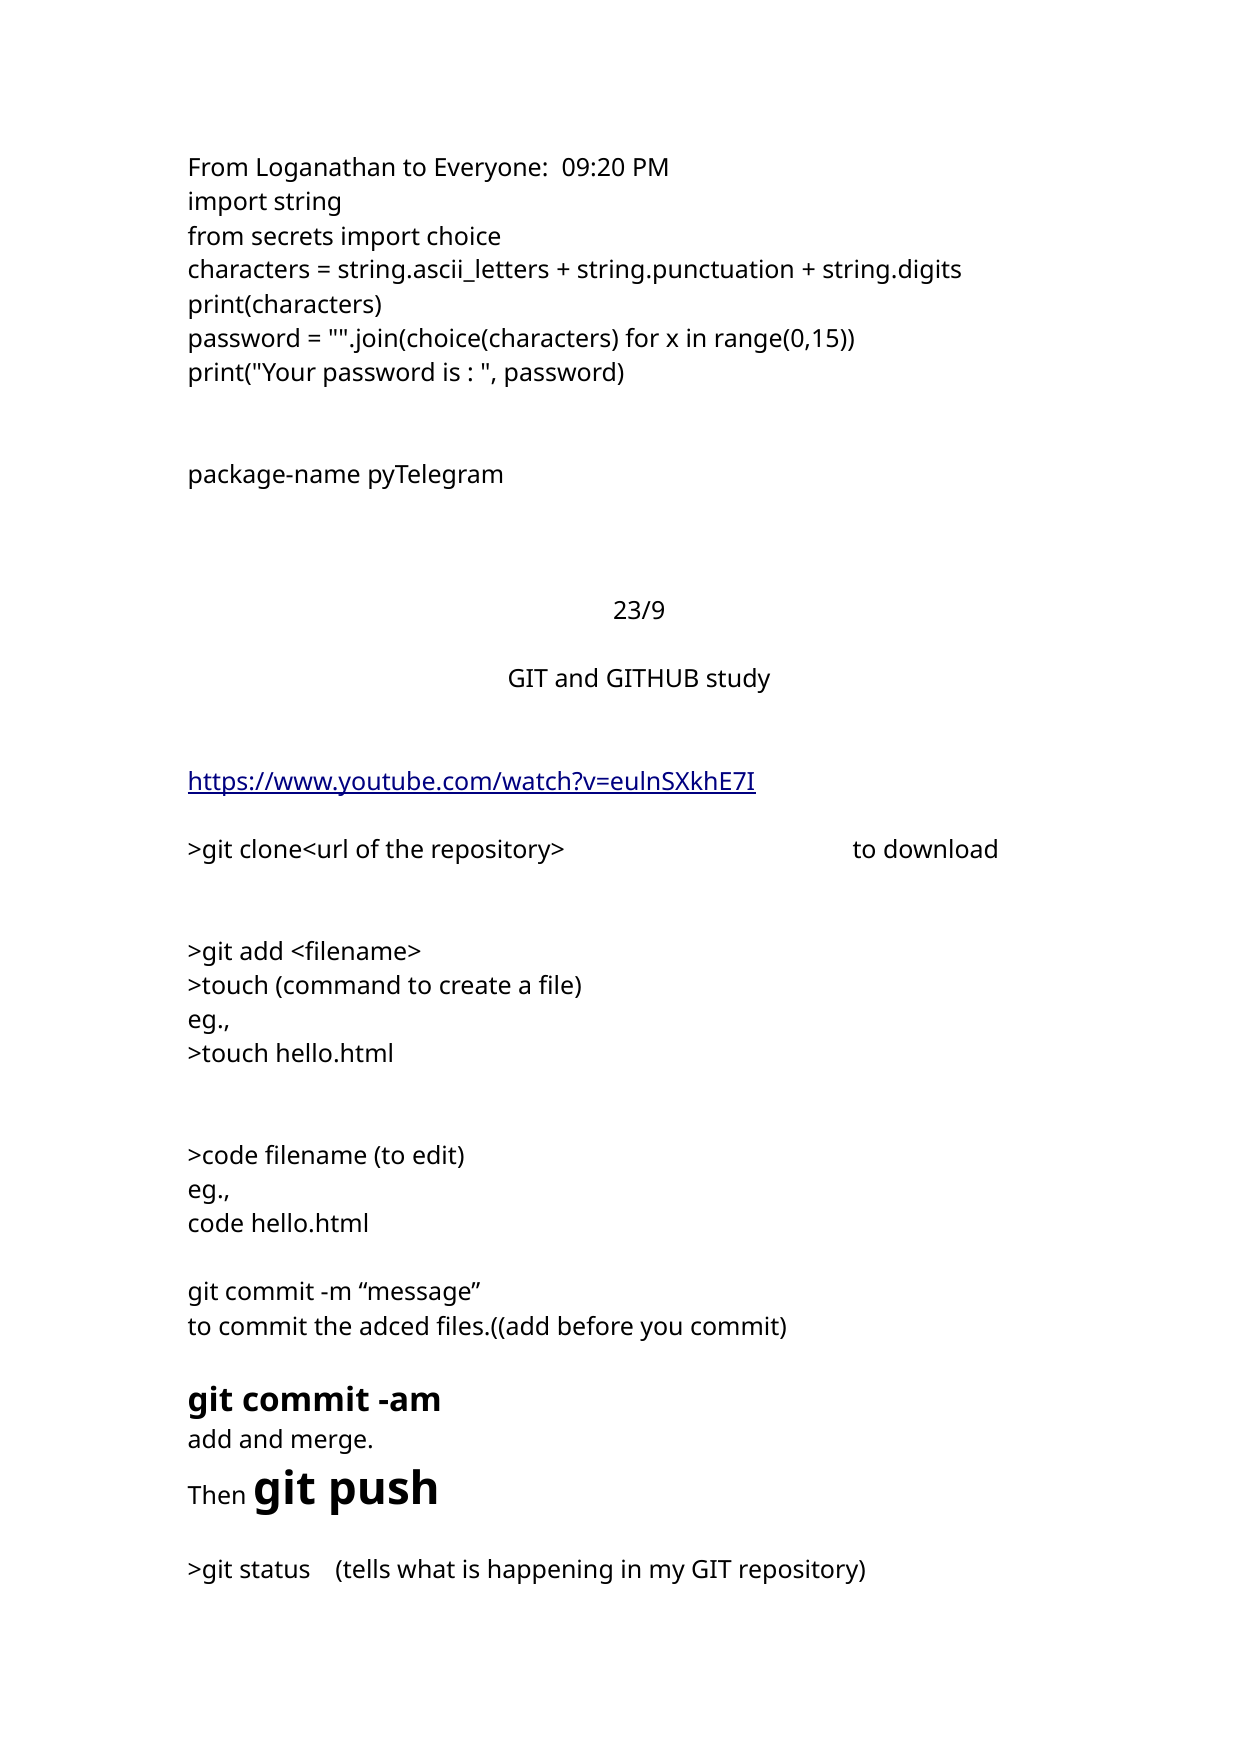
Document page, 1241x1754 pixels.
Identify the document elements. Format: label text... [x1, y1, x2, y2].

text git commit -m “message” [187, 1274, 1090, 1308]
text to commit the adced files.((add before you commit) [187, 1308, 1090, 1342]
text >git add <filename> [187, 933, 1090, 967]
text GIT and GITHUB study [187, 661, 1090, 695]
text >code filename (to edit) [187, 1138, 1090, 1172]
text git commit -am [187, 1376, 1090, 1422]
text characters = string.ascii_letters + string.punctuation + string.digits [187, 252, 1090, 286]
text >touch (command to create a file) [187, 967, 1090, 1002]
text add and merge. [187, 1422, 1090, 1456]
text From Loganathan to Everyone: 09:20 PM [187, 150, 1090, 184]
text eg., [187, 1172, 1090, 1206]
text >git status (tells what is happening in my GIT repository) [187, 1552, 1090, 1586]
text import string [187, 184, 1090, 218]
text eg., [187, 1002, 1090, 1036]
text Then git push [187, 1456, 1090, 1518]
text >git clone<url of the repository> to download [187, 831, 1090, 899]
text package-name pyTelegram [187, 457, 1090, 491]
text >touch hello.html [187, 1036, 1090, 1070]
text https://www.youtube.com/watch?v=eulnSXkhE7I [187, 763, 1090, 797]
text print("Your password is : ", password) [187, 354, 1090, 388]
text print(characters) [187, 286, 1090, 320]
text from secrets import choice [187, 218, 1090, 252]
text password = "".join(choice(characters) for x in range(0,15)) [187, 320, 1090, 354]
text 23/9 [187, 593, 1090, 627]
text code hello.html [187, 1206, 1090, 1240]
